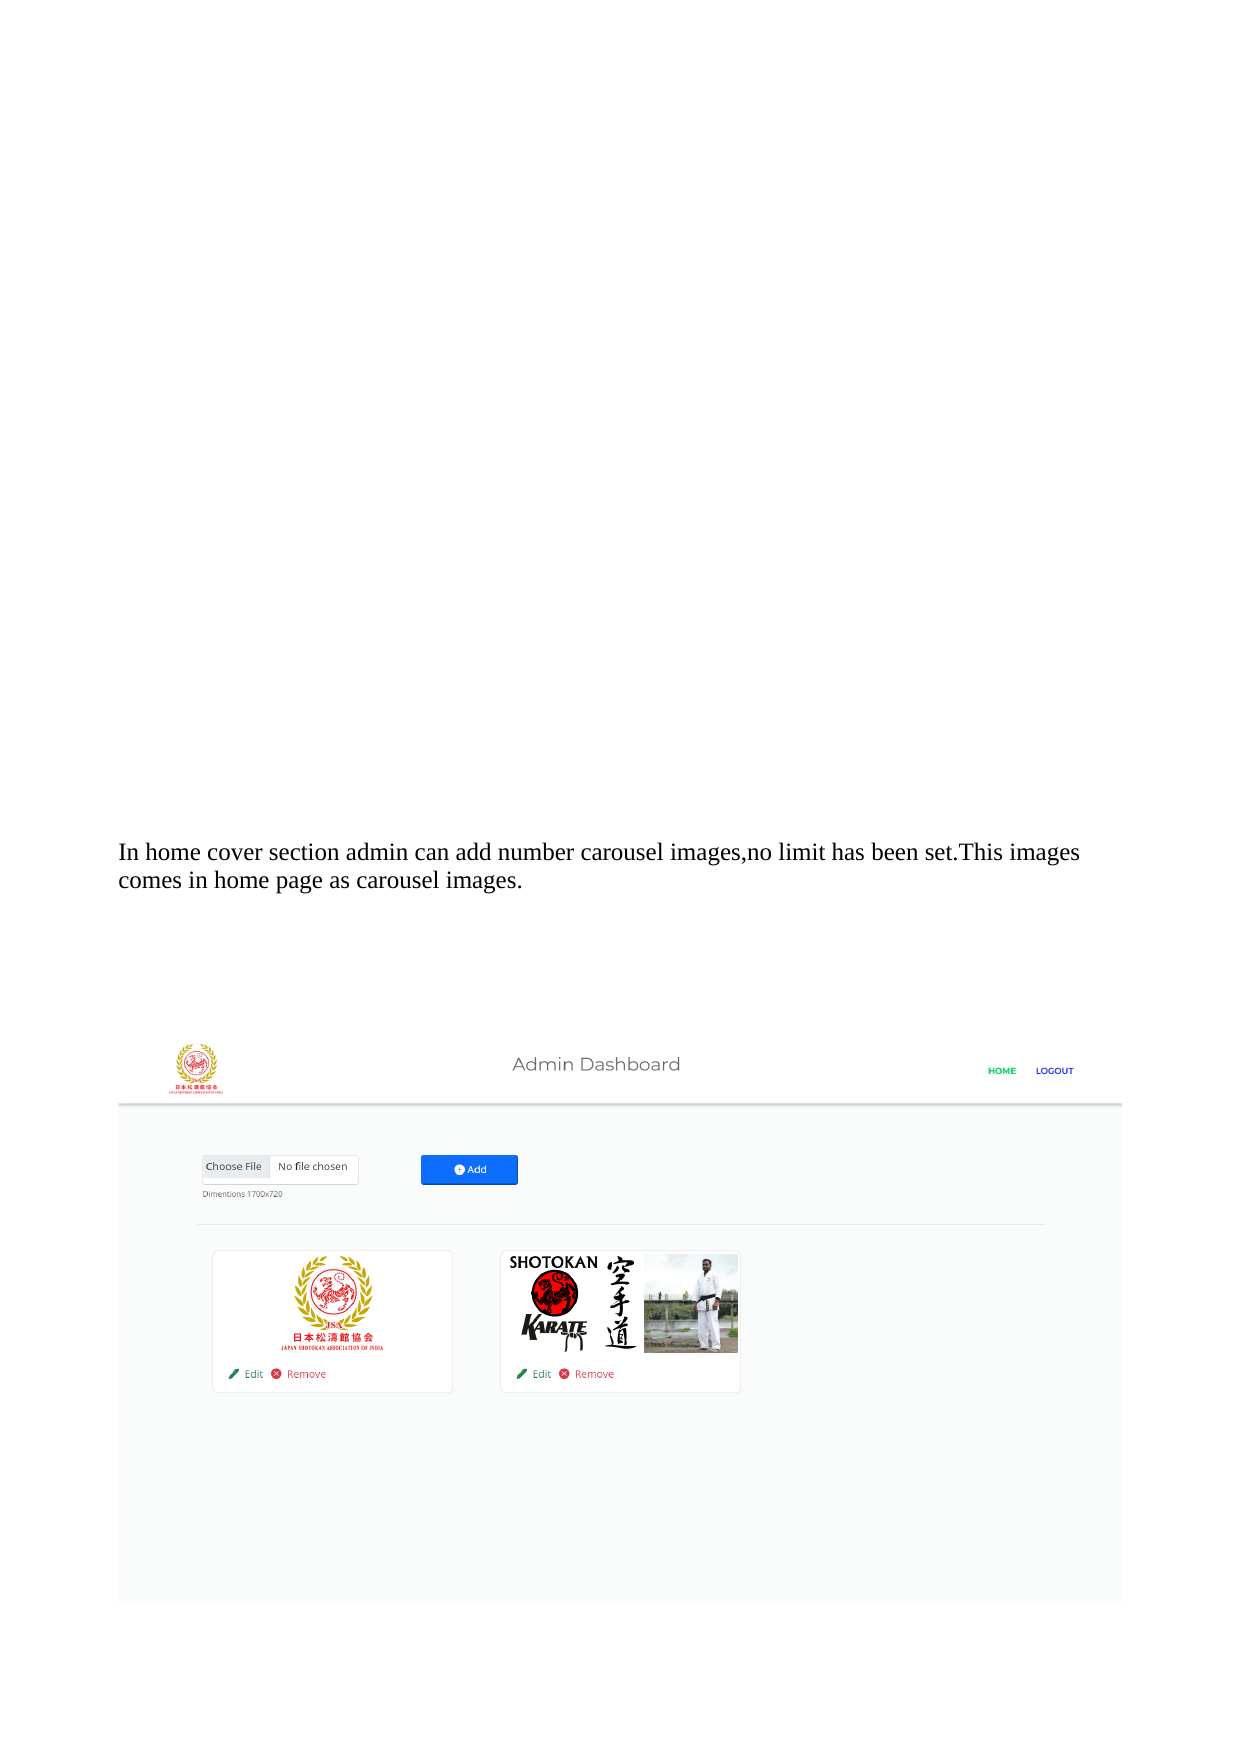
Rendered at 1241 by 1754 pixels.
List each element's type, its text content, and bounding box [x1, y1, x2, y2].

picture [118, 1038, 1123, 1603]
text In home cover section admin can add number carousel images,no limit has been set.This images comes in home page as carousel images. [118, 837, 1122, 894]
